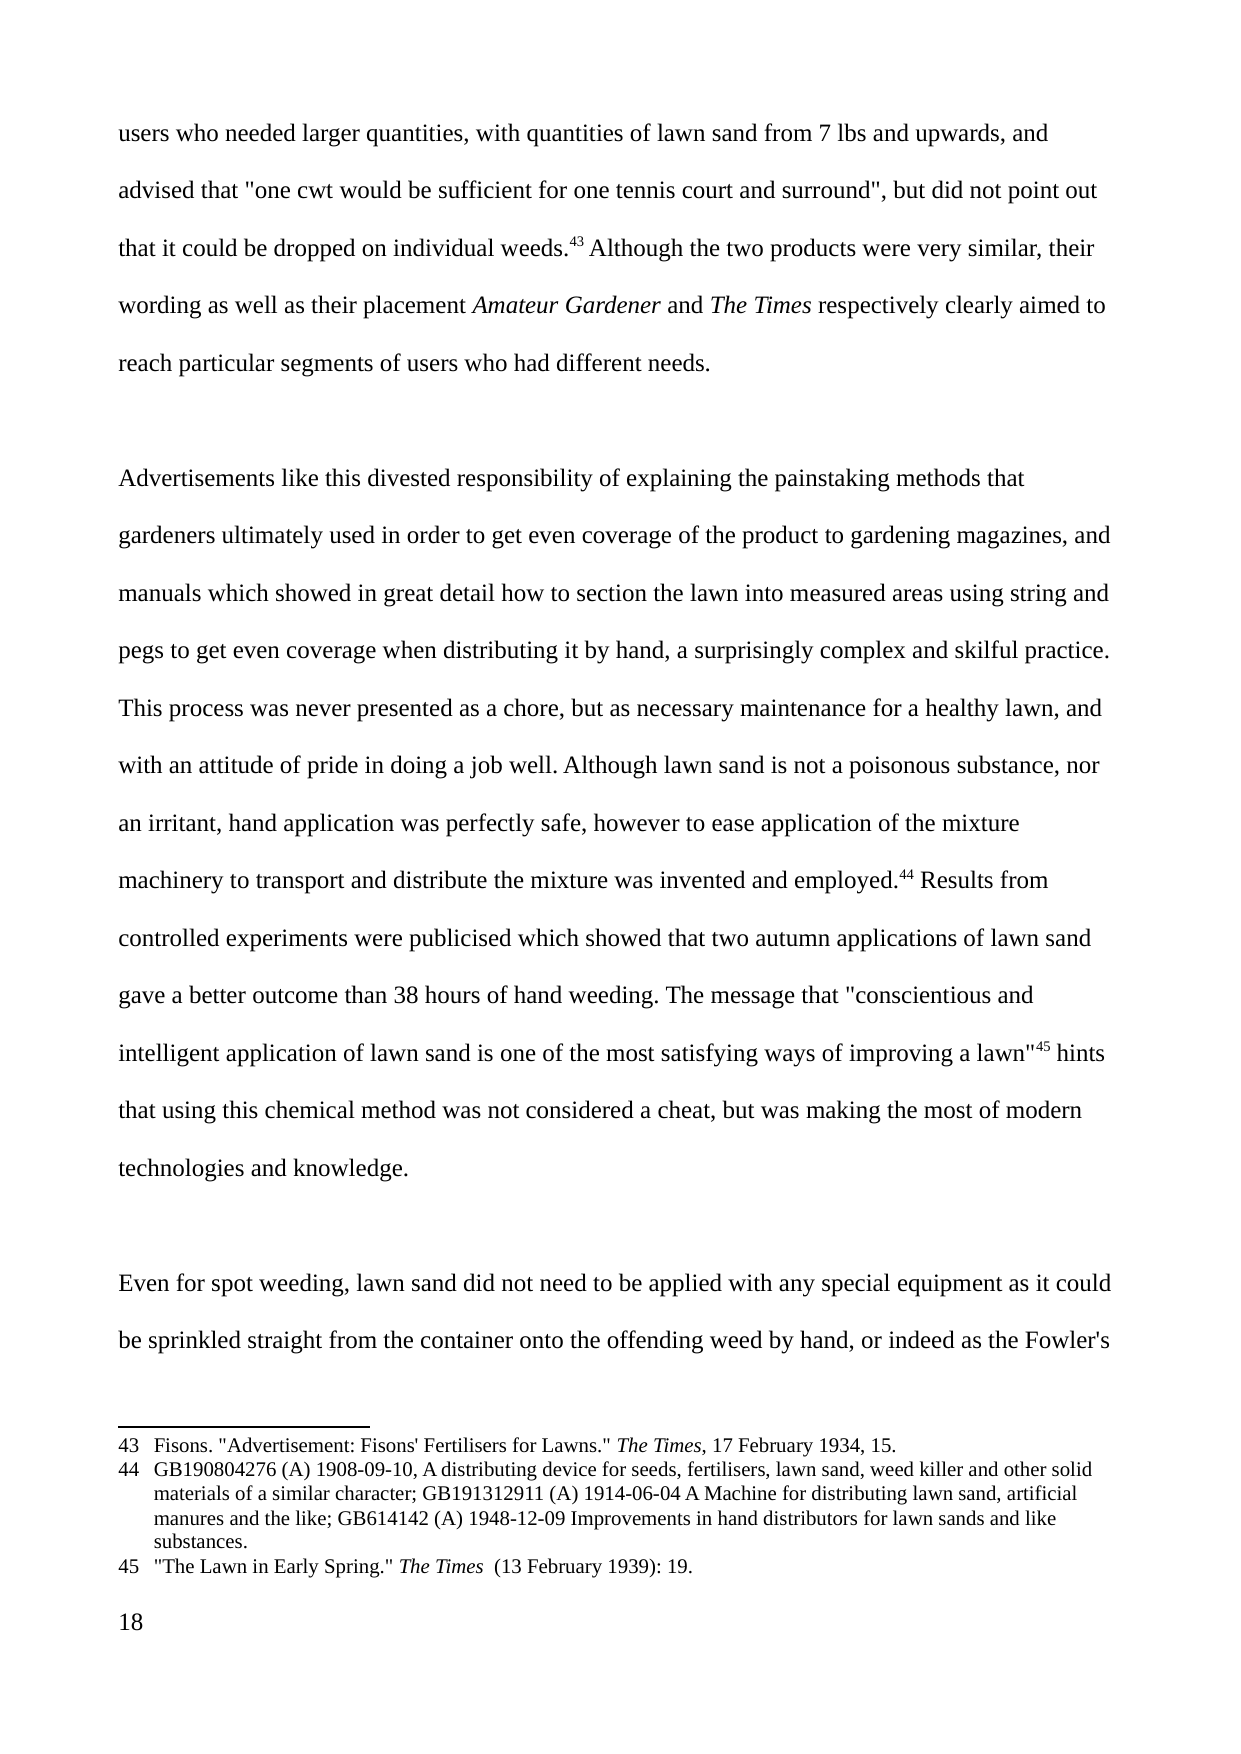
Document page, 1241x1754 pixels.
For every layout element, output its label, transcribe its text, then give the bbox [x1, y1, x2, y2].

text users who needed larger quantities, with quantities of lawn sand from 7 lbs and upwards, and advised that "one cwt would be sufficient for one tennis court and surround", but did not point out that it could be dropped on individual weeds. Although the two products were very similar, their wording as well as their placement Amateur Gardener and The Times respectively clearly aimed to reach particular segments of users who had different needs. [118, 118, 1122, 377]
text Even for spot weeding, lawn sand did not need to be applied with any special equipment as it could be sprinkled straight from the container onto the offending weed by hand, or indeed as the Fowler's [118, 1268, 1122, 1354]
text Advertisements like this divested responsibility of explaining the painstaking methods that gardeners ultimately used in order to get even coverage of the product to gardening magazines, and manuals which showed in great detail how to section the lawn into measured areas using string and pegs to get even coverage when distributing it by hand, a surprisingly complex and skilful practice. This process was never presented as a chore, but as necessary maintenance for a healthy lawn, and with an attitude of pride in doing a job well. Although lawn sand is not a poisonous substance, nor an irritant, hand application was perfectly safe, however to ease application of the mixture machinery to transport and distribute the mixture was invented and employed. Results from controlled experiments were publicised which showed that two autumn applications of lawn sand gave a better outcome than 38 hours of hand weeding. The message that "conscientious and intelligent application of lawn sand is one of the most satisfying ways of improving a lawn" hints that using this chemical method was not considered a cheat, but was making the most of modern technologies and knowledge. [118, 463, 1122, 1182]
text "The Lawn in Early Spring." The Times (13 February 1939): 19. [118, 1553, 1122, 1578]
text GB190804276 (A) 1908-09-10, A distributing device for seeds, fertilisers, lawn sand, weed killer and other solid materials of a similar character; GB191312911 (A) 1914-06-04 A Machine for distributing lawn sand, artificial manures and the like; GB614142 (A) 1948-12-09 Improvements in hand distributors for lawn sands and like substances. [118, 1457, 1122, 1553]
text Fisons. "Advertisement: Fisons' Fertilisers for Lawns." The Times, 17 February 1934, 15. [118, 1433, 1122, 1457]
